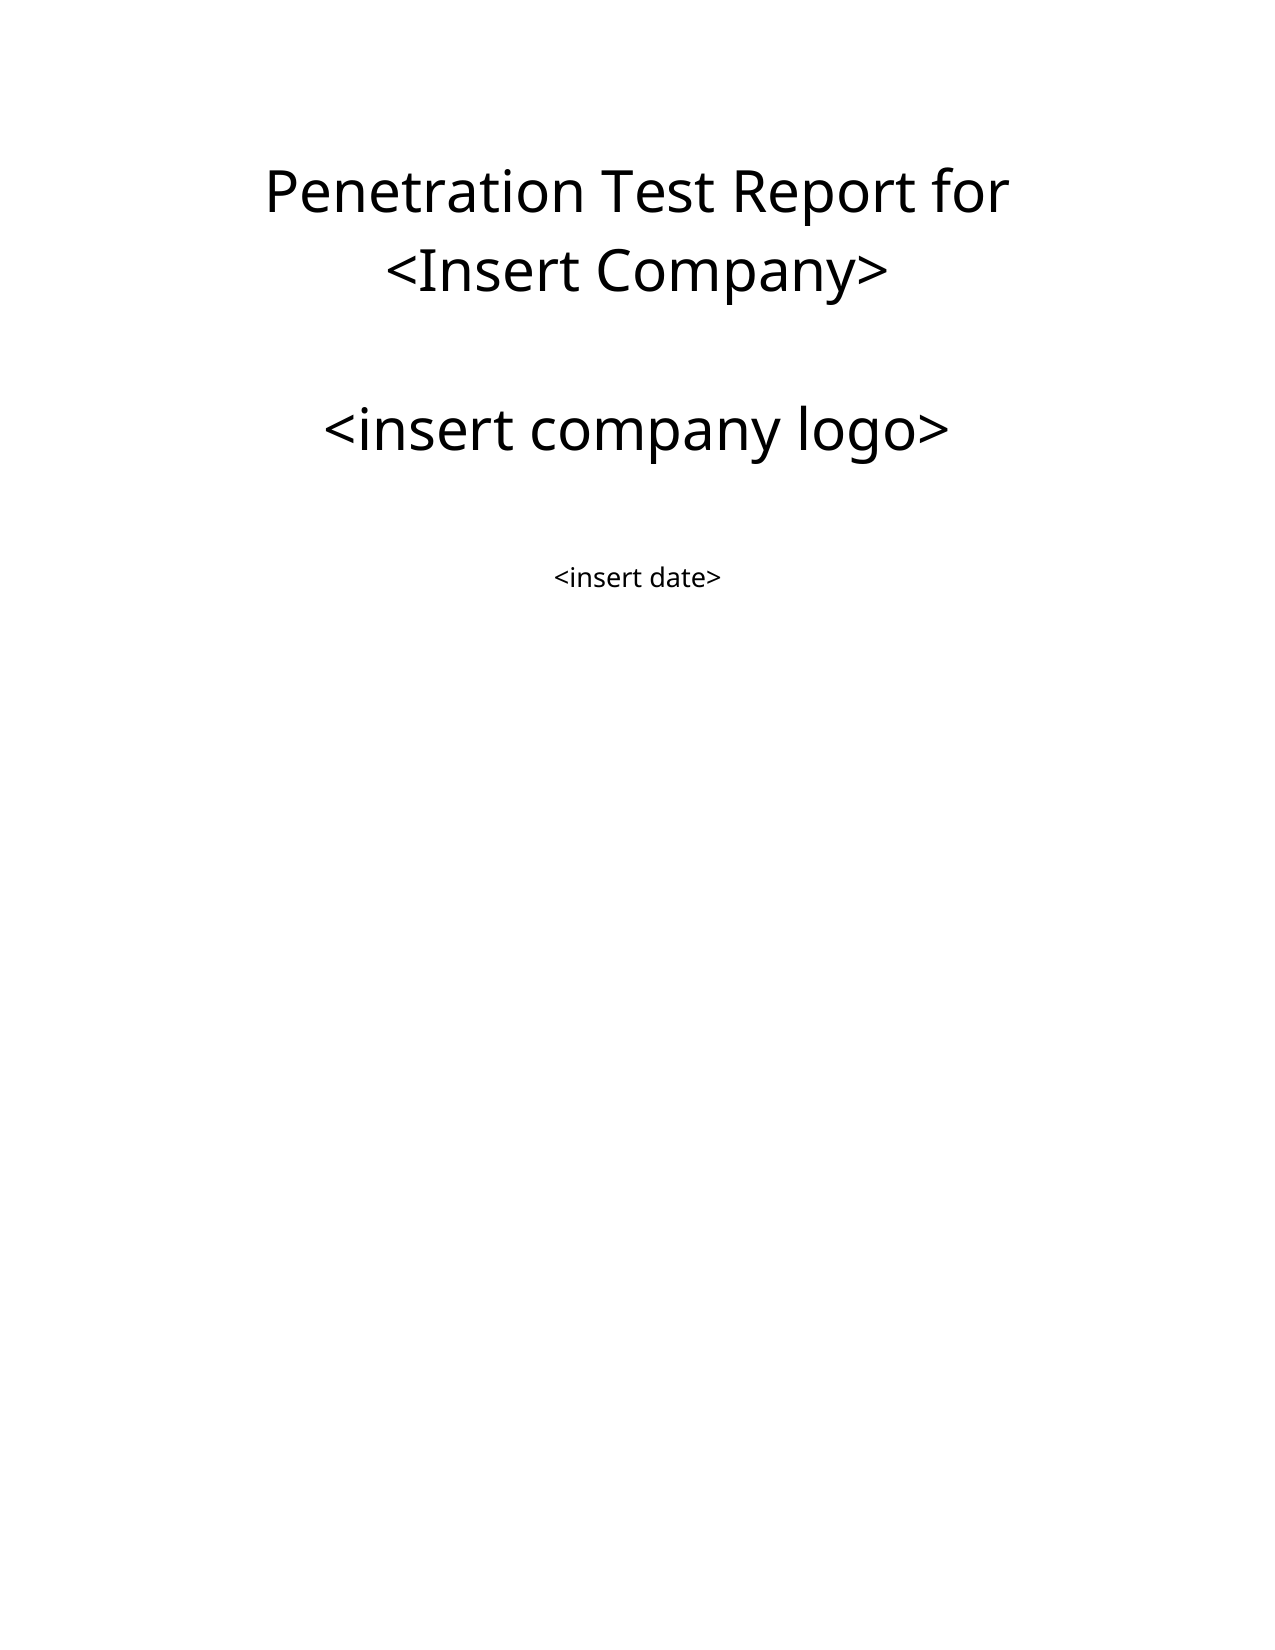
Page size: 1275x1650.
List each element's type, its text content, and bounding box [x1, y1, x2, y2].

text <insert date> [150, 559, 1125, 596]
text Penetration Test Report for [150, 150, 1125, 229]
text <Insert Company> [150, 229, 1125, 309]
text <insert company logo> [150, 388, 1125, 468]
